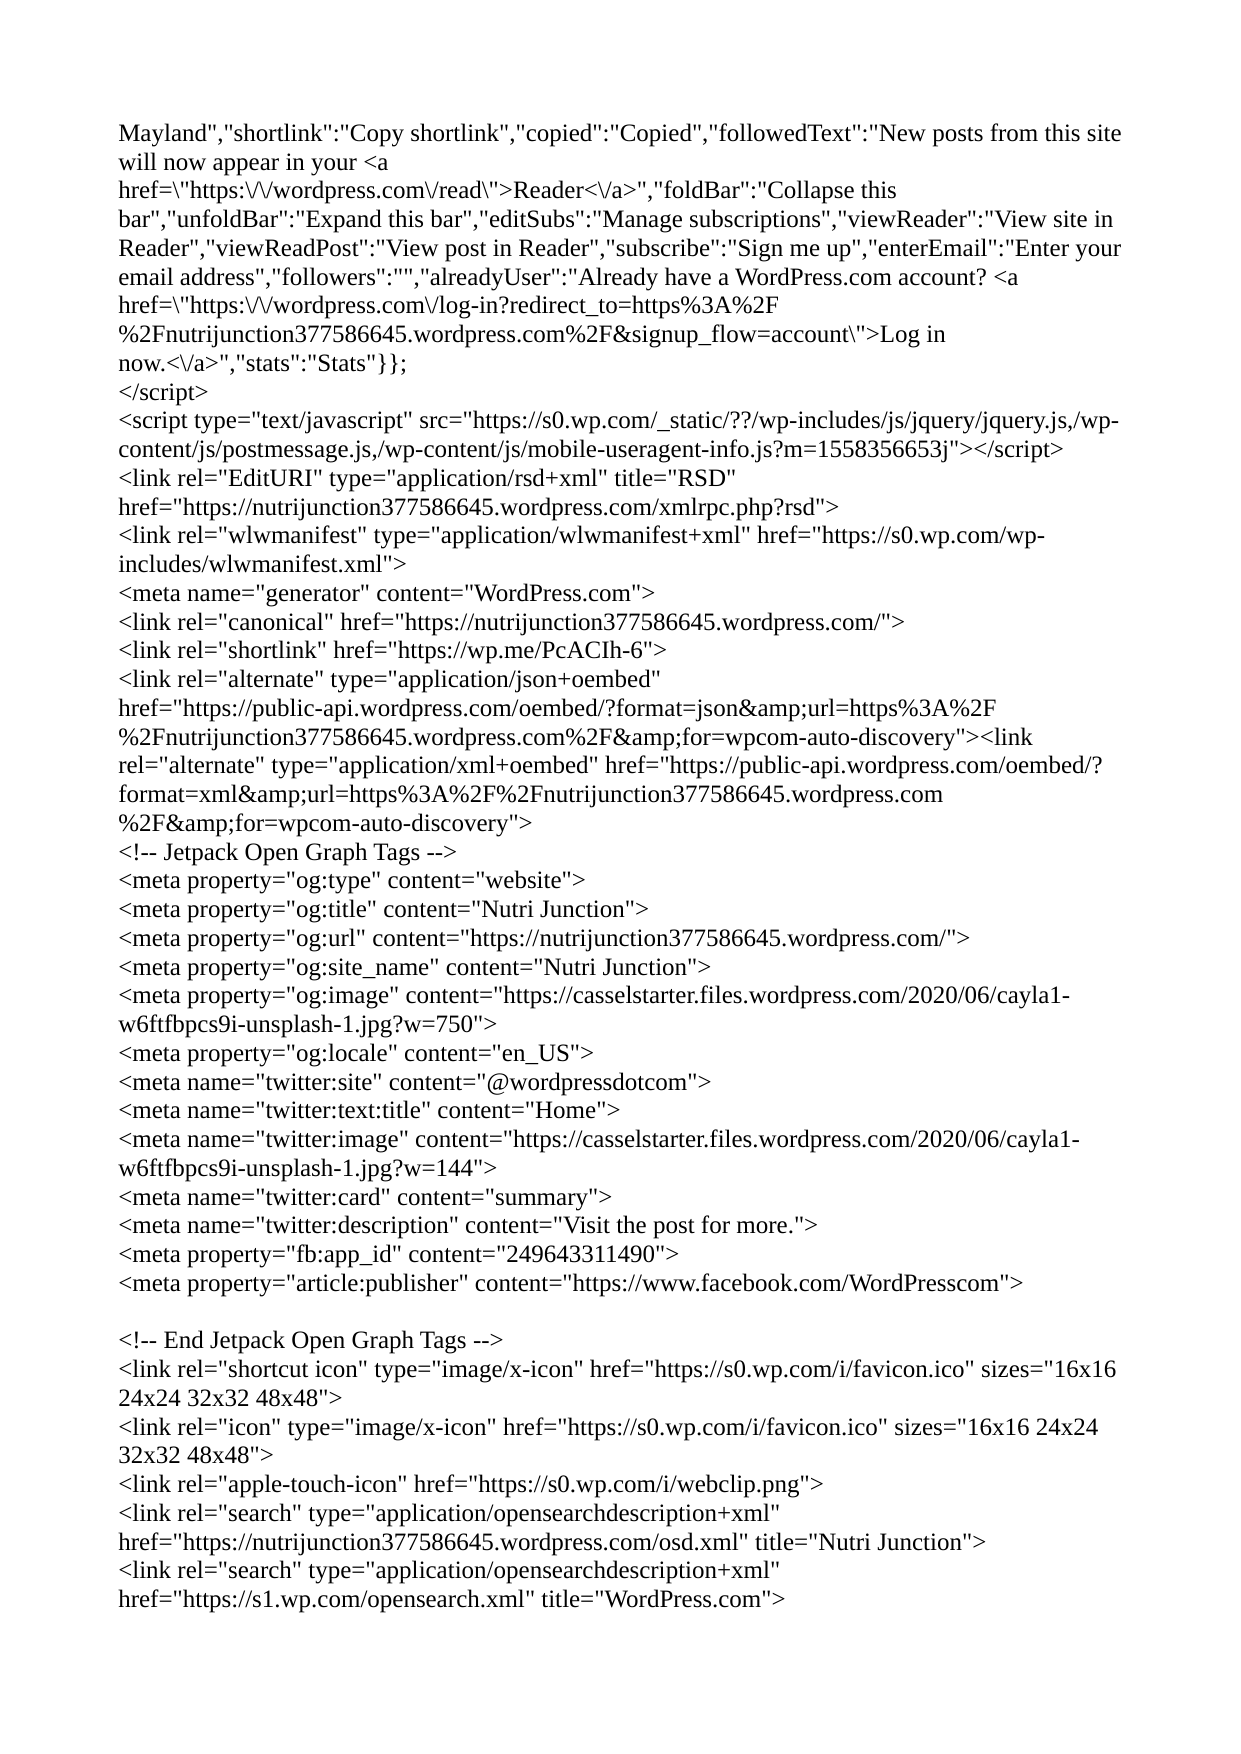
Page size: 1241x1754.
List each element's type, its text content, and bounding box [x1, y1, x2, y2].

text <link rel="icon" type="image/x-icon" href="https://s0.wp.com/i/favicon.ico" sizes="16x16 24x24 32x32 48x48"> [118, 1412, 1122, 1469]
text <link rel="apple-touch-icon" href="https://s0.wp.com/i/webclip.png"> [118, 1469, 1122, 1498]
text <link rel="canonical" href="https://nutrijunction377586645.wordpress.com/"> [118, 607, 1122, 636]
text <link rel="shortlink" href="https://wp.me/PcACIh-6"> [118, 636, 1122, 664]
text <meta name="twitter:image" content="https://casselstarter.files.wordpress.com/2020/06/cayla1-w6ftfbpcs9i-unsplash-1.jpg?w=144"> [118, 1124, 1122, 1182]
text <link rel="search" type="application/opensearchdescription+xml" href="https://s1.wp.com/opensearch.xml" title="WordPress.com"> [118, 1556, 1122, 1613]
text <meta name="twitter:card" content="summary"> [118, 1182, 1122, 1211]
text <meta property="og:locale" content="en_US"> [118, 1038, 1122, 1067]
text <meta name="twitter:description" content="Visit the post for more."> [118, 1211, 1122, 1239]
text <!-- Jetpack Open Graph Tags --> [118, 837, 1122, 866]
text <meta name="generator" content="WordPress.com"> [118, 578, 1122, 607]
text <meta property="article:publisher" content="https://www.facebook.com/WordPresscom"> [118, 1268, 1122, 1297]
text <meta property="og:title" content="Nutri Junction"> [118, 894, 1122, 923]
text Mayland","shortlink":"Copy shortlink","copied":"Copied","followedText":"New posts from this site will now appear in your <a href=\"https:\/\/wordpress.com\/read\">Reader<\/a>","foldBar":"Collapse this bar","unfoldBar":"Expand this bar","editSubs":"Manage subscriptions","viewReader":"View site in Reader","viewReadPost":"View post in Reader","subscribe":"Sign me up","enterEmail":"Enter your email address","followers":"","alreadyUser":"Already have a WordPress.com account? <a href=\"https:\/\/wordpress.com\/log-in?redirect_to=https%3A%2F%2Fnutrijunction377586645.wordpress.com%2F&signup_flow=account\">Log in now.<\/a>","stats":"Stats"}}; [118, 118, 1122, 377]
text <meta property="og:url" content="https://nutrijunction377586645.wordpress.com/"> [118, 923, 1122, 952]
text <link rel="wlwmanifest" type="application/wlwmanifest+xml" href="https://s0.wp.com/wp-includes/wlwmanifest.xml"> [118, 521, 1122, 578]
text <meta property="og:image" content="https://casselstarter.files.wordpress.com/2020/06/cayla1-w6ftfbpcs9i-unsplash-1.jpg?w=750"> [118, 981, 1122, 1038]
text </script> [118, 377, 1122, 406]
text <meta property="og:site_name" content="Nutri Junction"> [118, 952, 1122, 981]
text <meta property="fb:app_id" content="249643311490"> [118, 1239, 1122, 1268]
text <link rel="alternate" type="application/json+oembed" href="https://public-api.wordpress.com/oembed/?format=json&amp;url=https%3A%2F%2Fnutrijunction377586645.wordpress.com%2F&amp;for=wpcom-auto-discovery"><link rel="alternate" type="application/xml+oembed" href="https://public-api.wordpress.com/oembed/?format=xml&amp;url=https%3A%2F%2Fnutrijunction377586645.wordpress.com%2F&amp;for=wpcom-auto-discovery"> [118, 664, 1122, 837]
text <link rel="EditURI" type="application/rsd+xml" title="RSD" href="https://nutrijunction377586645.wordpress.com/xmlrpc.php?rsd"> [118, 463, 1122, 521]
text <link rel="shortcut icon" type="image/x-icon" href="https://s0.wp.com/i/favicon.ico" sizes="16x16 24x24 32x32 48x48"> [118, 1354, 1122, 1412]
text <meta name="twitter:site" content="@wordpressdotcom"> [118, 1067, 1122, 1096]
text <meta name="twitter:text:title" content="Home"> [118, 1096, 1122, 1124]
text <link rel="search" type="application/opensearchdescription+xml" href="https://nutrijunction377586645.wordpress.com/osd.xml" title="Nutri Junction"> [118, 1498, 1122, 1556]
text <meta property="og:type" content="website"> [118, 866, 1122, 894]
text <script type="text/javascript" src="https://s0.wp.com/_static/??/wp-includes/js/jquery/jquery.js,/wp-content/js/postmessage.js,/wp-content/js/mobile-useragent-info.js?m=1558356653j"></script> [118, 406, 1122, 463]
text <!-- End Jetpack Open Graph Tags --> [118, 1326, 1122, 1354]
